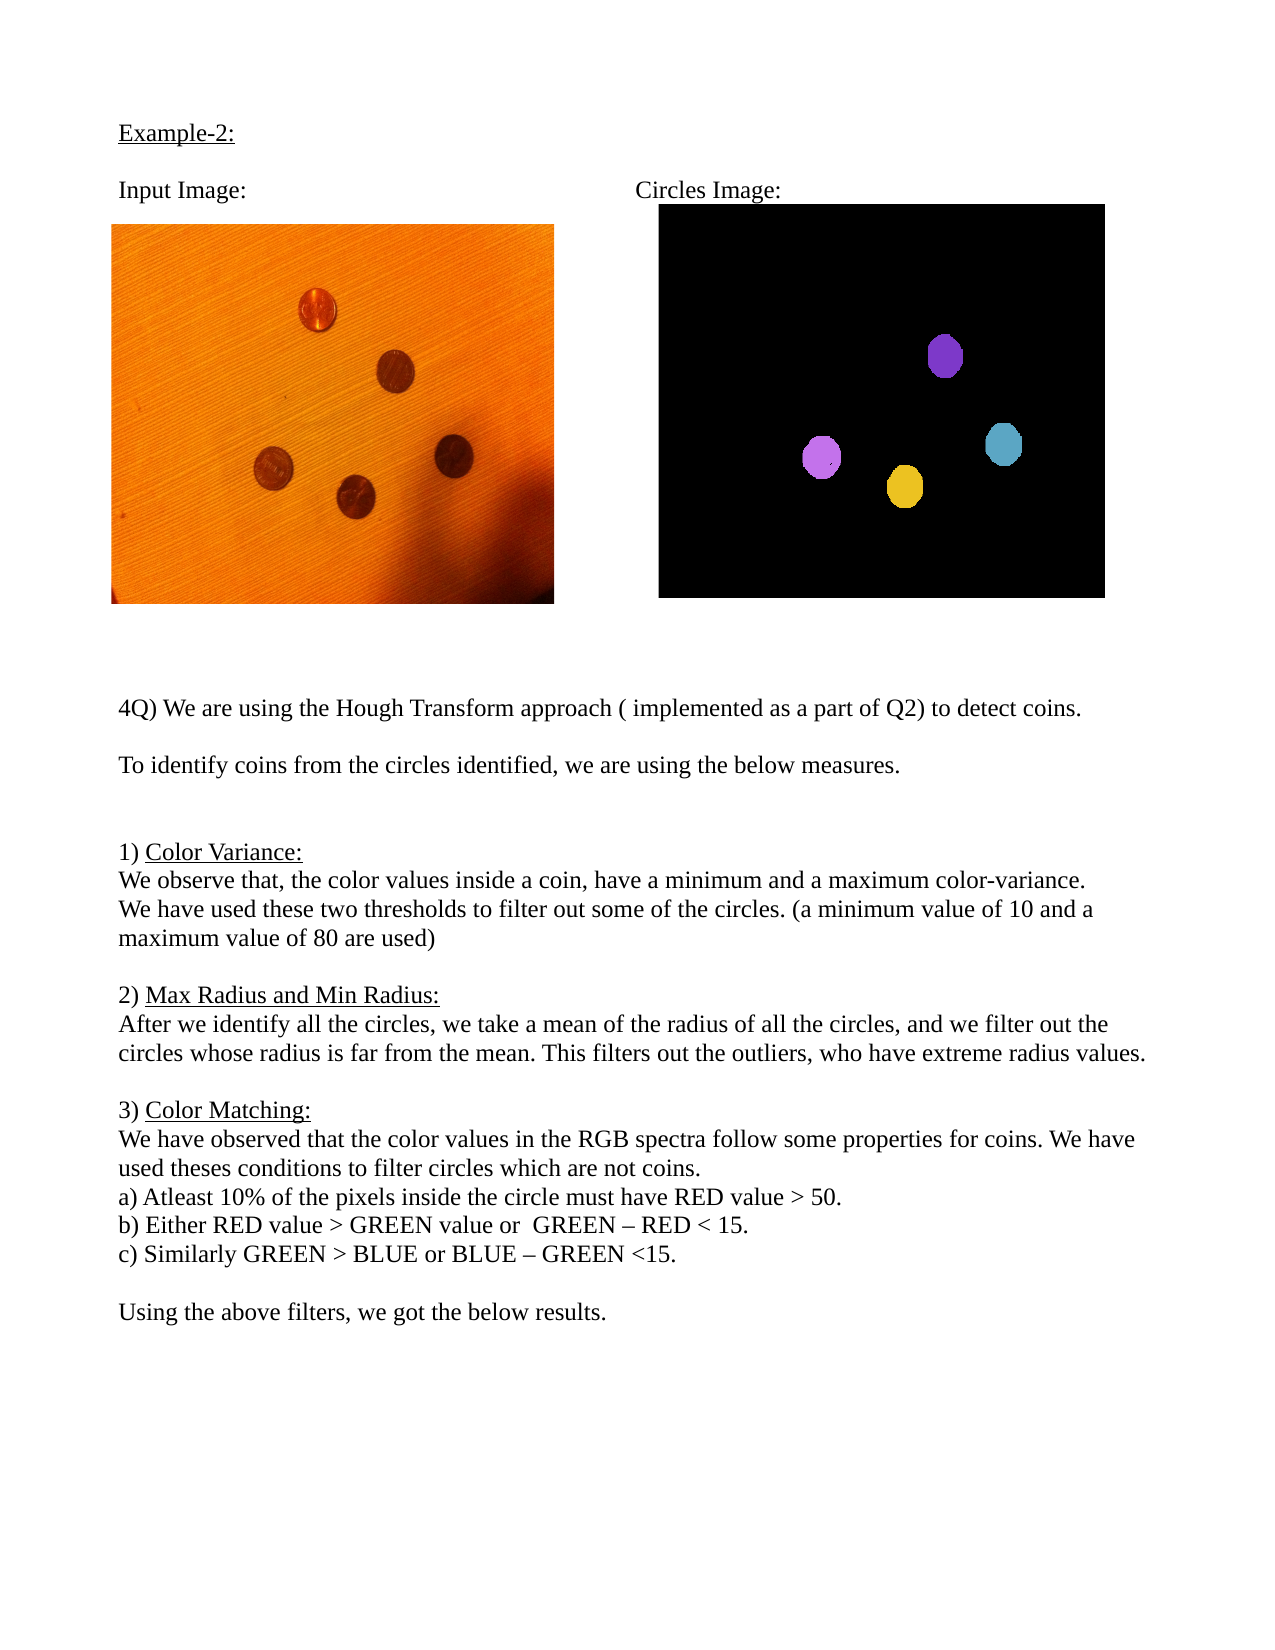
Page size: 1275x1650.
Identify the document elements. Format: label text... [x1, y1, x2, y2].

text b) Either RED value > GREEN value or GREEN – RED < 15. [118, 1211, 1157, 1239]
text 1) Color Variance: [118, 837, 1157, 866]
picture [658, 204, 1105, 598]
text 2) Max Radius and Min Radius: [118, 981, 1157, 1009]
picture [111, 224, 555, 604]
text Example-2: [118, 118, 1157, 147]
text We have used these two thresholds to filter out some of the circles. (a minimum value of 10 and a maximum value of 80 are used) [118, 894, 1157, 952]
text We observe that, the color values inside a coin, have a minimum and a maximum color-variance. [118, 866, 1157, 894]
text 3) Color Matching: [118, 1096, 1157, 1124]
text We have observed that the color values in the RGB spectra follow some properties for coins. We have used theses conditions to filter circles which are not coins. [118, 1124, 1157, 1182]
text To identify coins from the circles identified, we are using the below measures. [118, 751, 1157, 779]
text Using the above filters, we got the below results. [118, 1297, 1157, 1326]
text c) Similarly GREEN > BLUE or BLUE – GREEN <15. [118, 1239, 1157, 1268]
text After we identify all the circles, we take a mean of the radius of all the circles, and we filter out the circles whose radius is far from the mean. This filters out the outliers, who have extreme radius values. [118, 1009, 1157, 1067]
text Input Image: Circles Image: [118, 176, 1157, 204]
text a) Atleast 10% of the pixels inside the circle must have RED value > 50. [118, 1182, 1157, 1211]
text 4Q) We are using the Hough Transform approach ( implemented as a part of Q2) to detect coins. [118, 693, 1157, 722]
